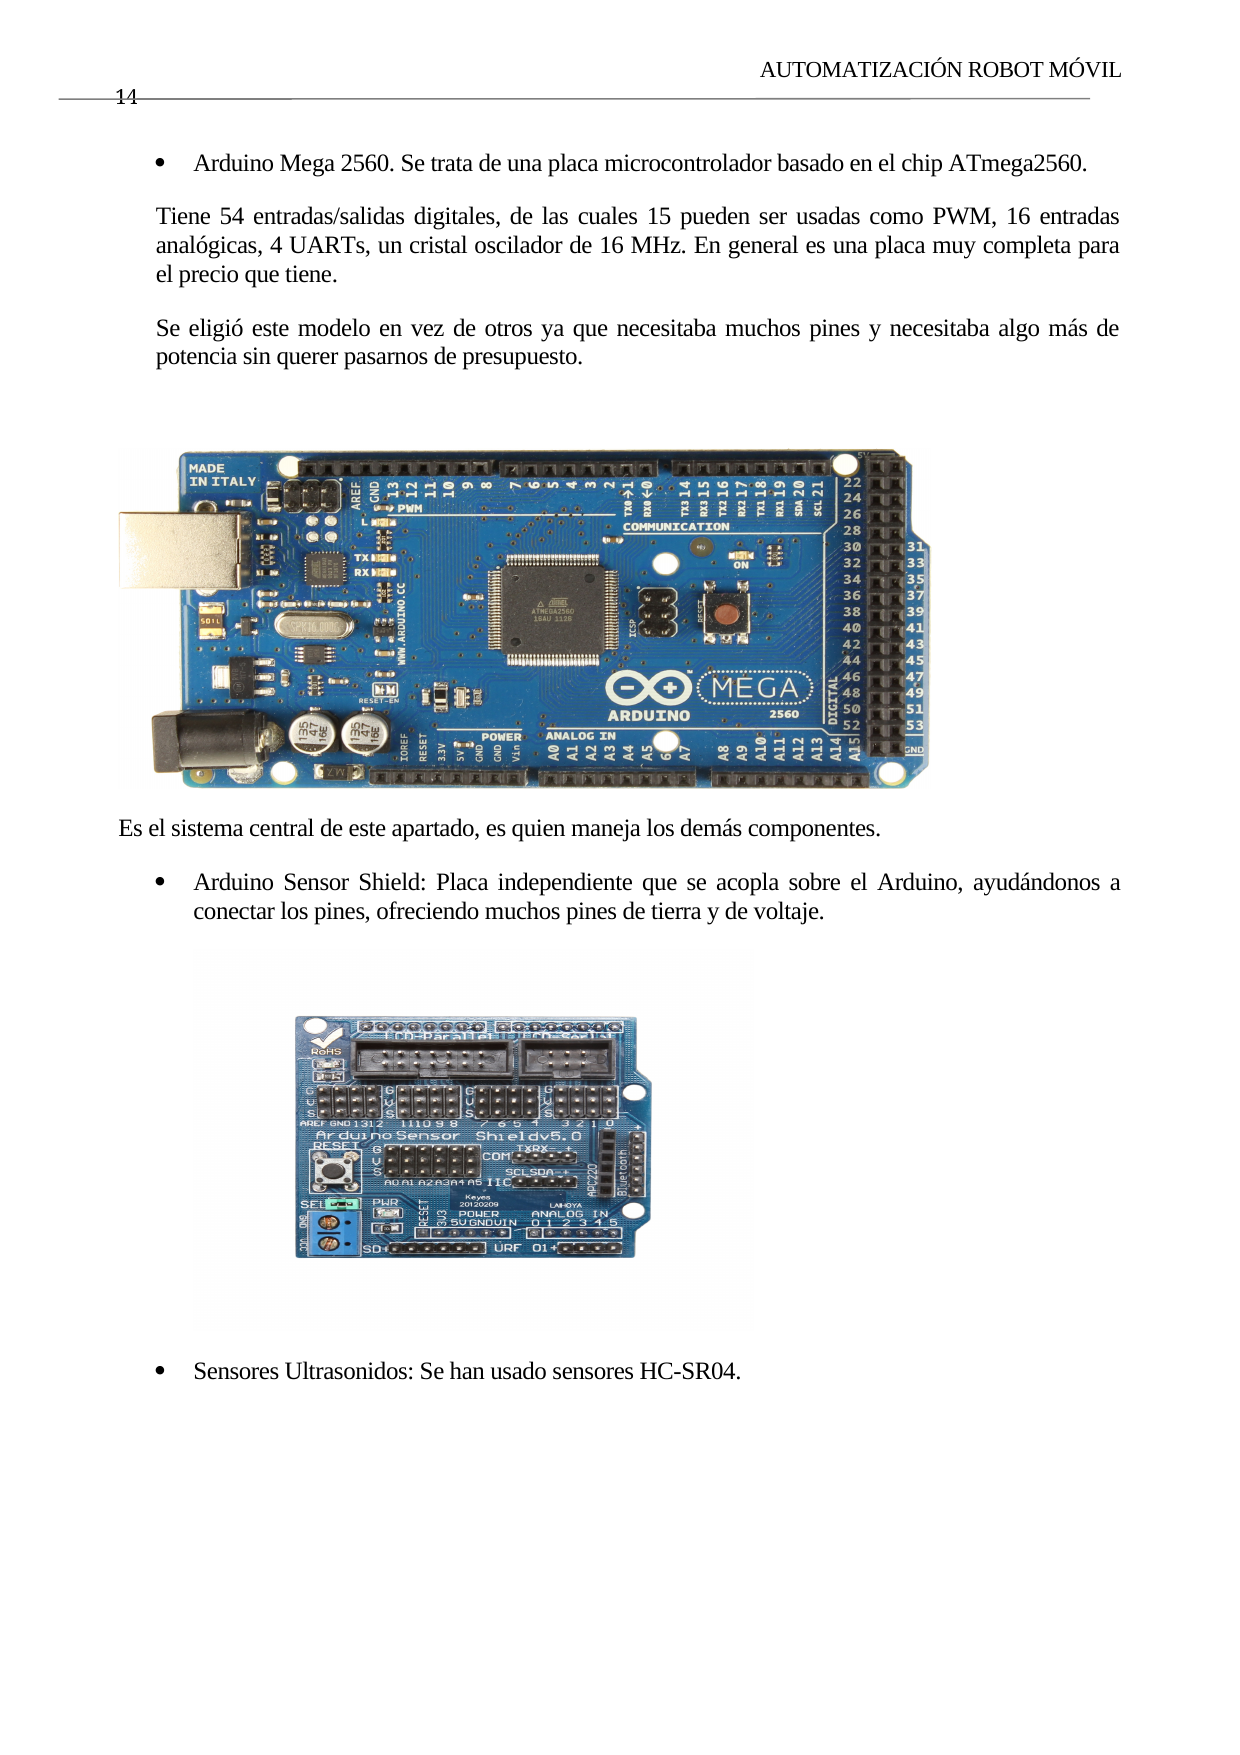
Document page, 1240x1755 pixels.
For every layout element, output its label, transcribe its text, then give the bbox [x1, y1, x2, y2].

text Tiene 54 entradas/salidas digitales, de las cuales 15 pueden ser usadas como PWM, 16 entradas analógicas, 4 UARTs, un cristal oscilador de 16 MHz. En general es una placa muy completa para el precio que tiene. [156, 201, 1121, 288]
list Sensores Ultrasonidos: Se han usado sensores HC-SR04. [156, 1356, 1121, 1385]
list Arduino Sensor Shield: Placa independiente que se acopla sobre el Arduino, ayudándonos a conectar los pines, ofreciendo muchos pines de tierra y de voltaje. [156, 867, 1121, 924]
text Es el sistema central de este apartado, es quien maneja los demás componentes. [118, 813, 1121, 842]
text Se eligió este modelo en vez de otros ya que necesitaba muchos pines y necesitaba algo más de potencia sin querer pasarnos de presupuesto. [156, 313, 1121, 370]
list Arduino Mega 2560. Se trata de una placa microcontrolador basado en el chip ATmega2560. [156, 148, 1121, 176]
